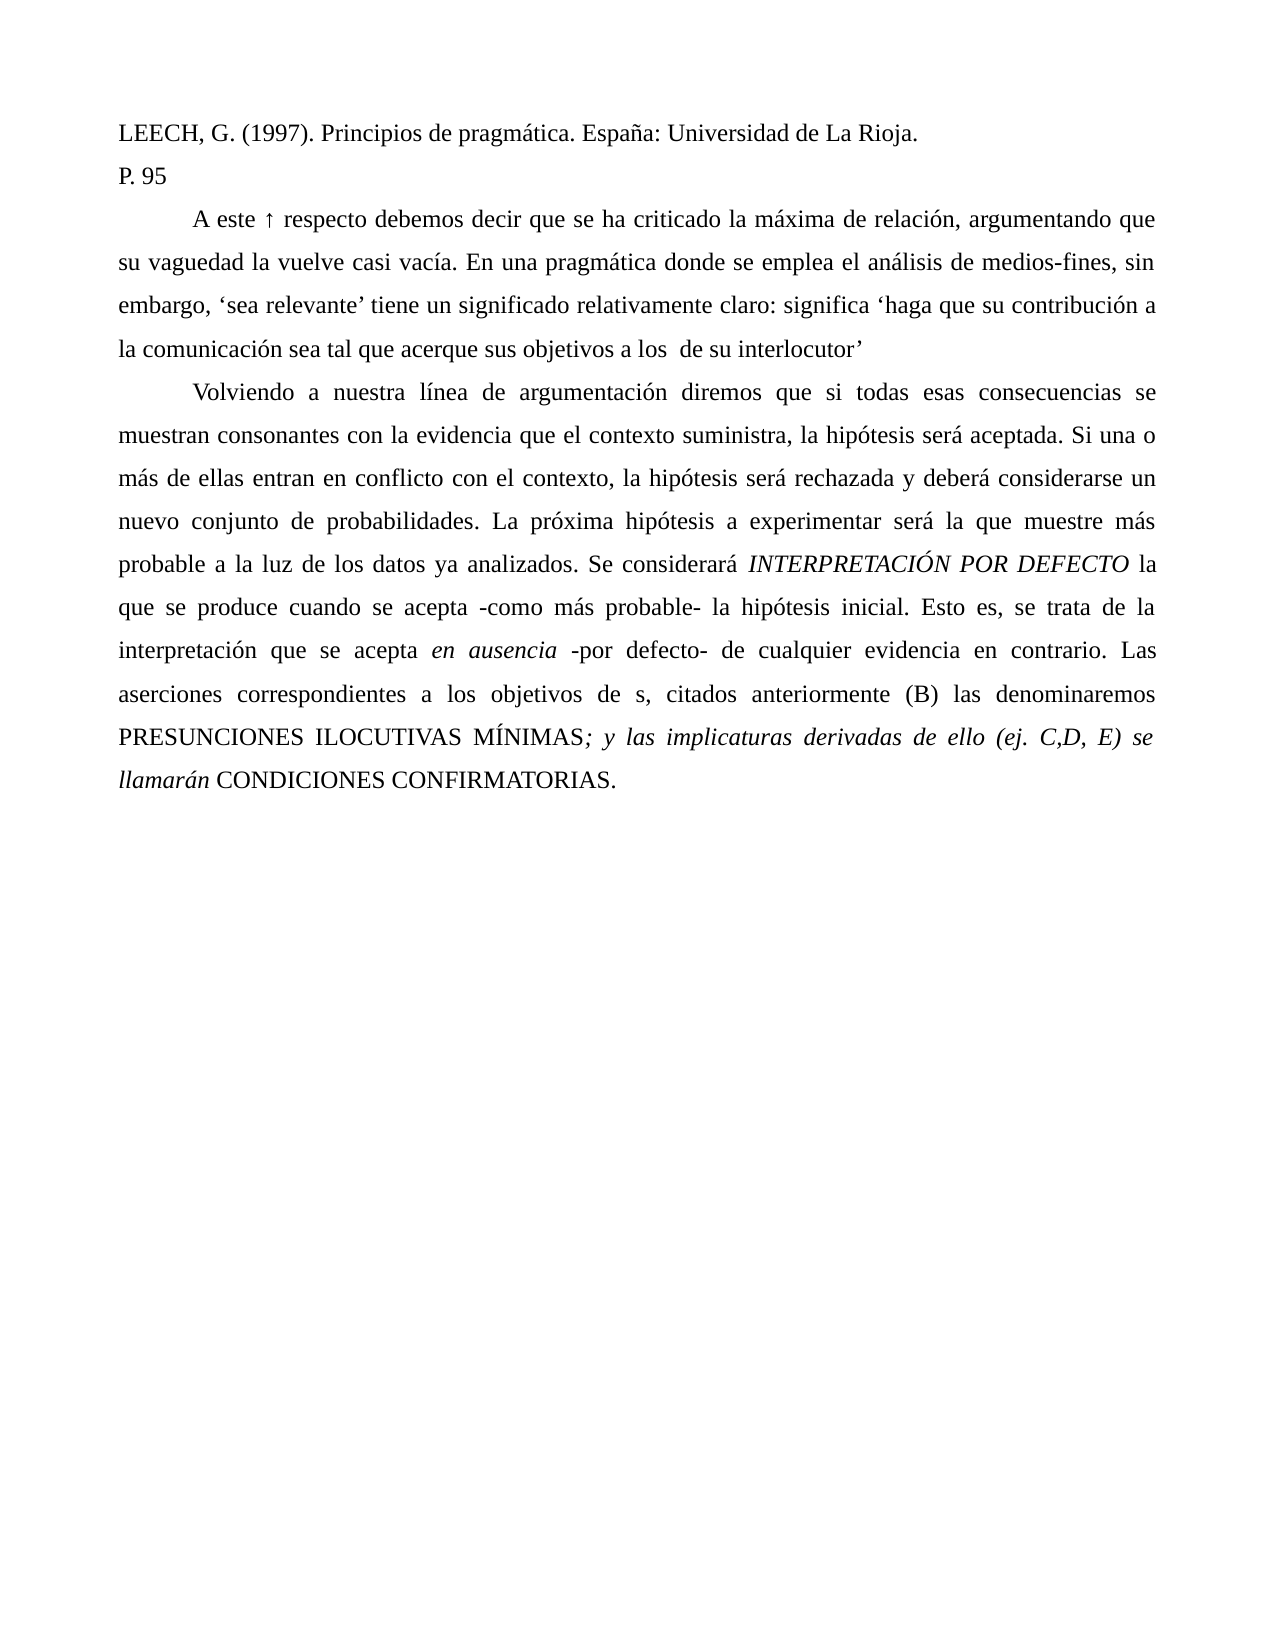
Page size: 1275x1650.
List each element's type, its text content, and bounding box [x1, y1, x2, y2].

text LEECH, G. (1997). Principios de pragmática. España: Universidad de La Rioja. [118, 118, 1157, 147]
text Volviendo a nuestra línea de argumentación diremos que si todas esas consecuencias se muestran consonantes con la evidencia que el contexto suministra, la hipótesis será aceptada. Si una o más de ellas entran en conflicto con el contexto, la hipótesis será rechazada y deberá considerarse un nuevo conjunto de probabilidades. La próxima hipótesis a experimentar será la que muestre más probable a la luz de los datos ya analizados. Se considerará INTERPRETACIÓN POR DEFECTO la que se produce cuando se acepta -como más probable- la hipótesis inicial. Esto es, se trata de la interpretación que se acepta en ausencia -por defecto- de cualquier evidencia en contrario. Las aserciones correspondientes a los objetivos de s, citados anteriormente (B) las denominaremos PRESUNCIONES ILOCUTIVAS MÍNIMAS; y las implicaturas derivadas de ello (ej. C,D, E) se llamarán CONDICIONES CONFIRMATORIAS. [118, 377, 1157, 794]
text P. 95 [118, 161, 1157, 190]
text A este ↑ respecto debemos decir que se ha criticado la máxima de relación, argumentando que su vaguedad la vuelve casi vacía. En una pragmática donde se emplea el análisis de medios-fines, sin embargo, ‘sea relevante’ tiene un significado relativamente claro: significa ‘haga que su contribución a la comunicación sea tal que acerque sus objetivos a los de su interlocutor’ [118, 204, 1157, 362]
